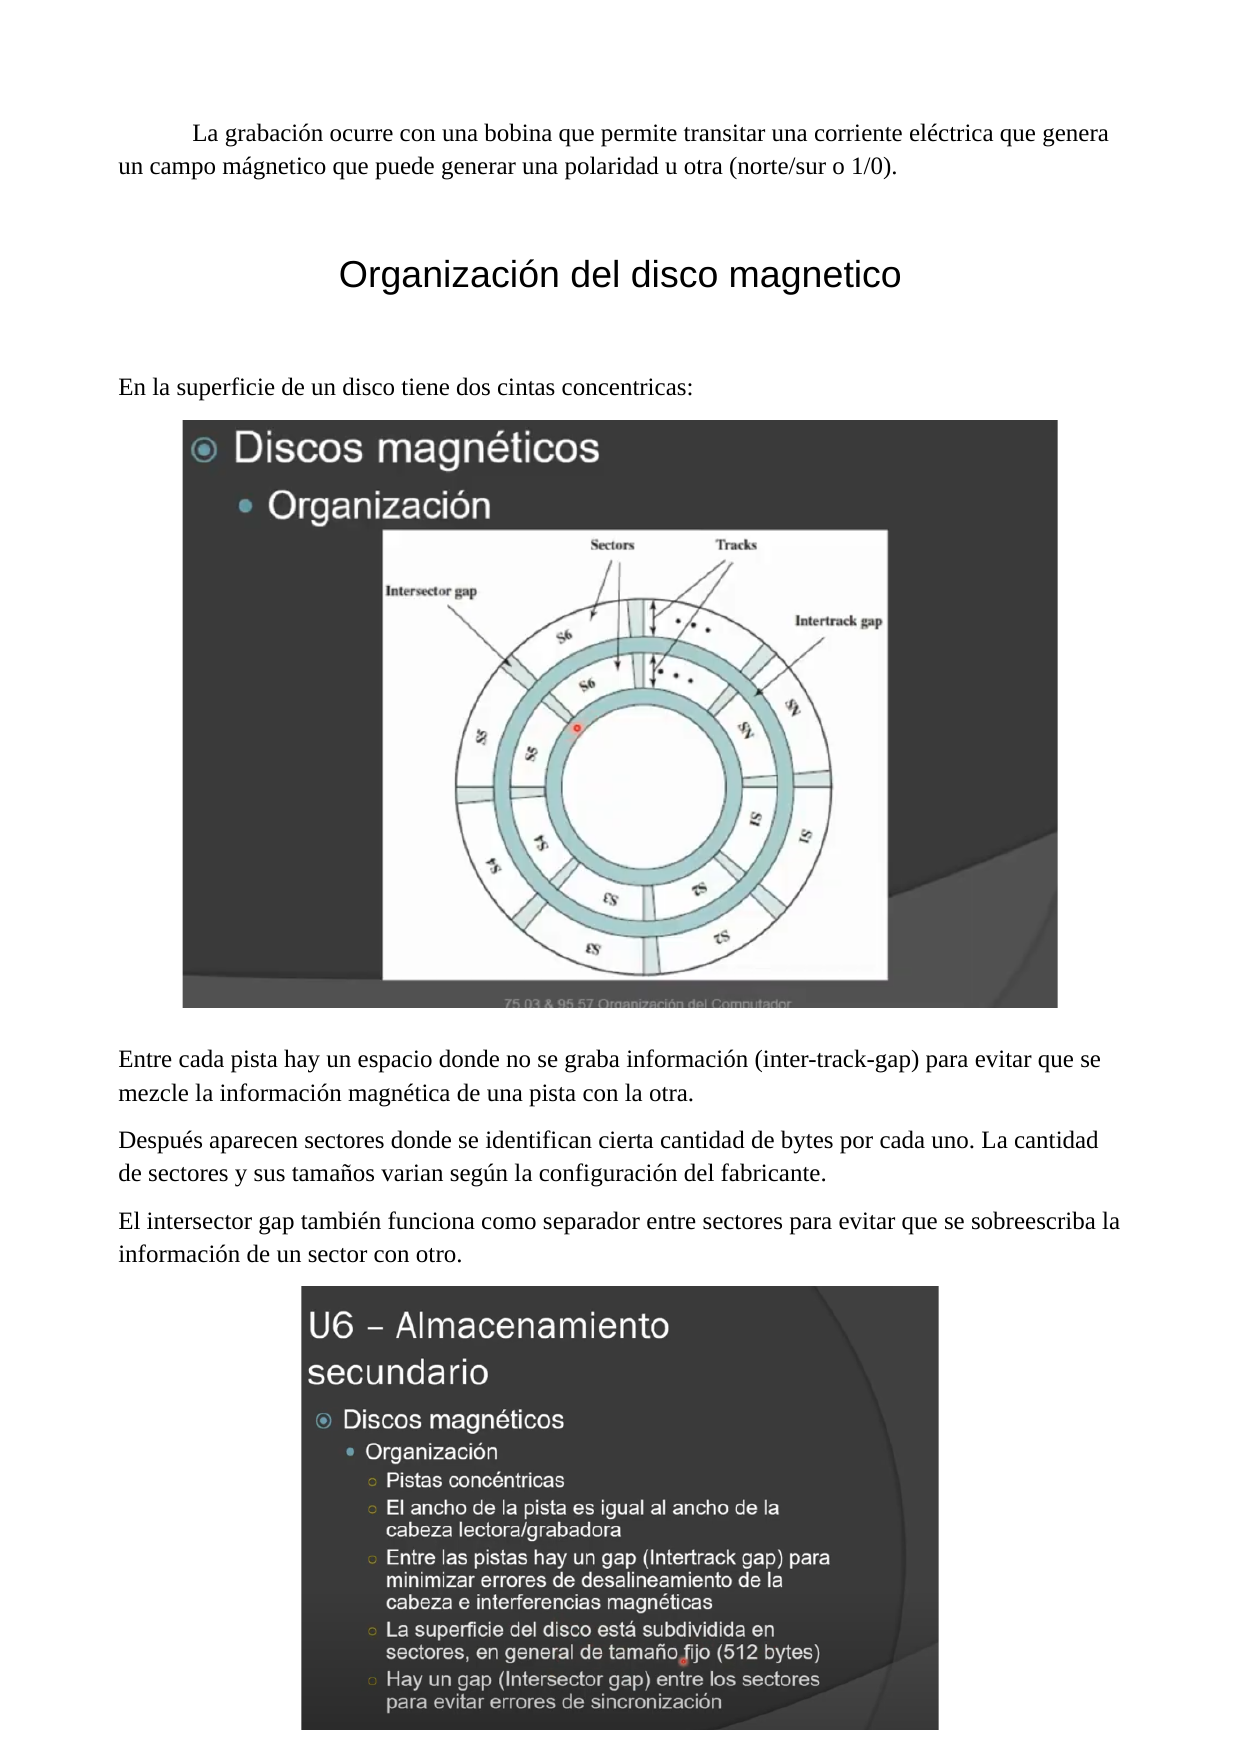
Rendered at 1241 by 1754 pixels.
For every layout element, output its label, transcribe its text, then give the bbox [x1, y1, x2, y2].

text El intersector gap también funciona como separador entre sectores para evitar que se sobreescriba la información de un sector con otro. [118, 1206, 1122, 1268]
text Entre cada pista hay un espacio donde no se graba información (inter-track-gap) para evitar que se mezcle la información magnética de una pista con la otra. [118, 420, 1122, 1106]
subtitle Organización del disco magnetico [118, 253, 1122, 296]
text La grabación ocurre con una bobina que permite transitar una corriente eléctrica que genera un campo mágnetico que puede generar una polaridad u otra (norte/sur o 1/0). [118, 118, 1122, 180]
picture [182, 420, 1058, 1008]
text Después aparecen sectores donde se identifican cierta cantidad de bytes por cada uno. La cantidad de sectores y sus tamaños varian según la configuración del fabricante. [118, 1125, 1122, 1187]
text En la superficie de un disco tiene dos cintas concentricas: [118, 372, 1122, 401]
picture [301, 1286, 939, 1730]
